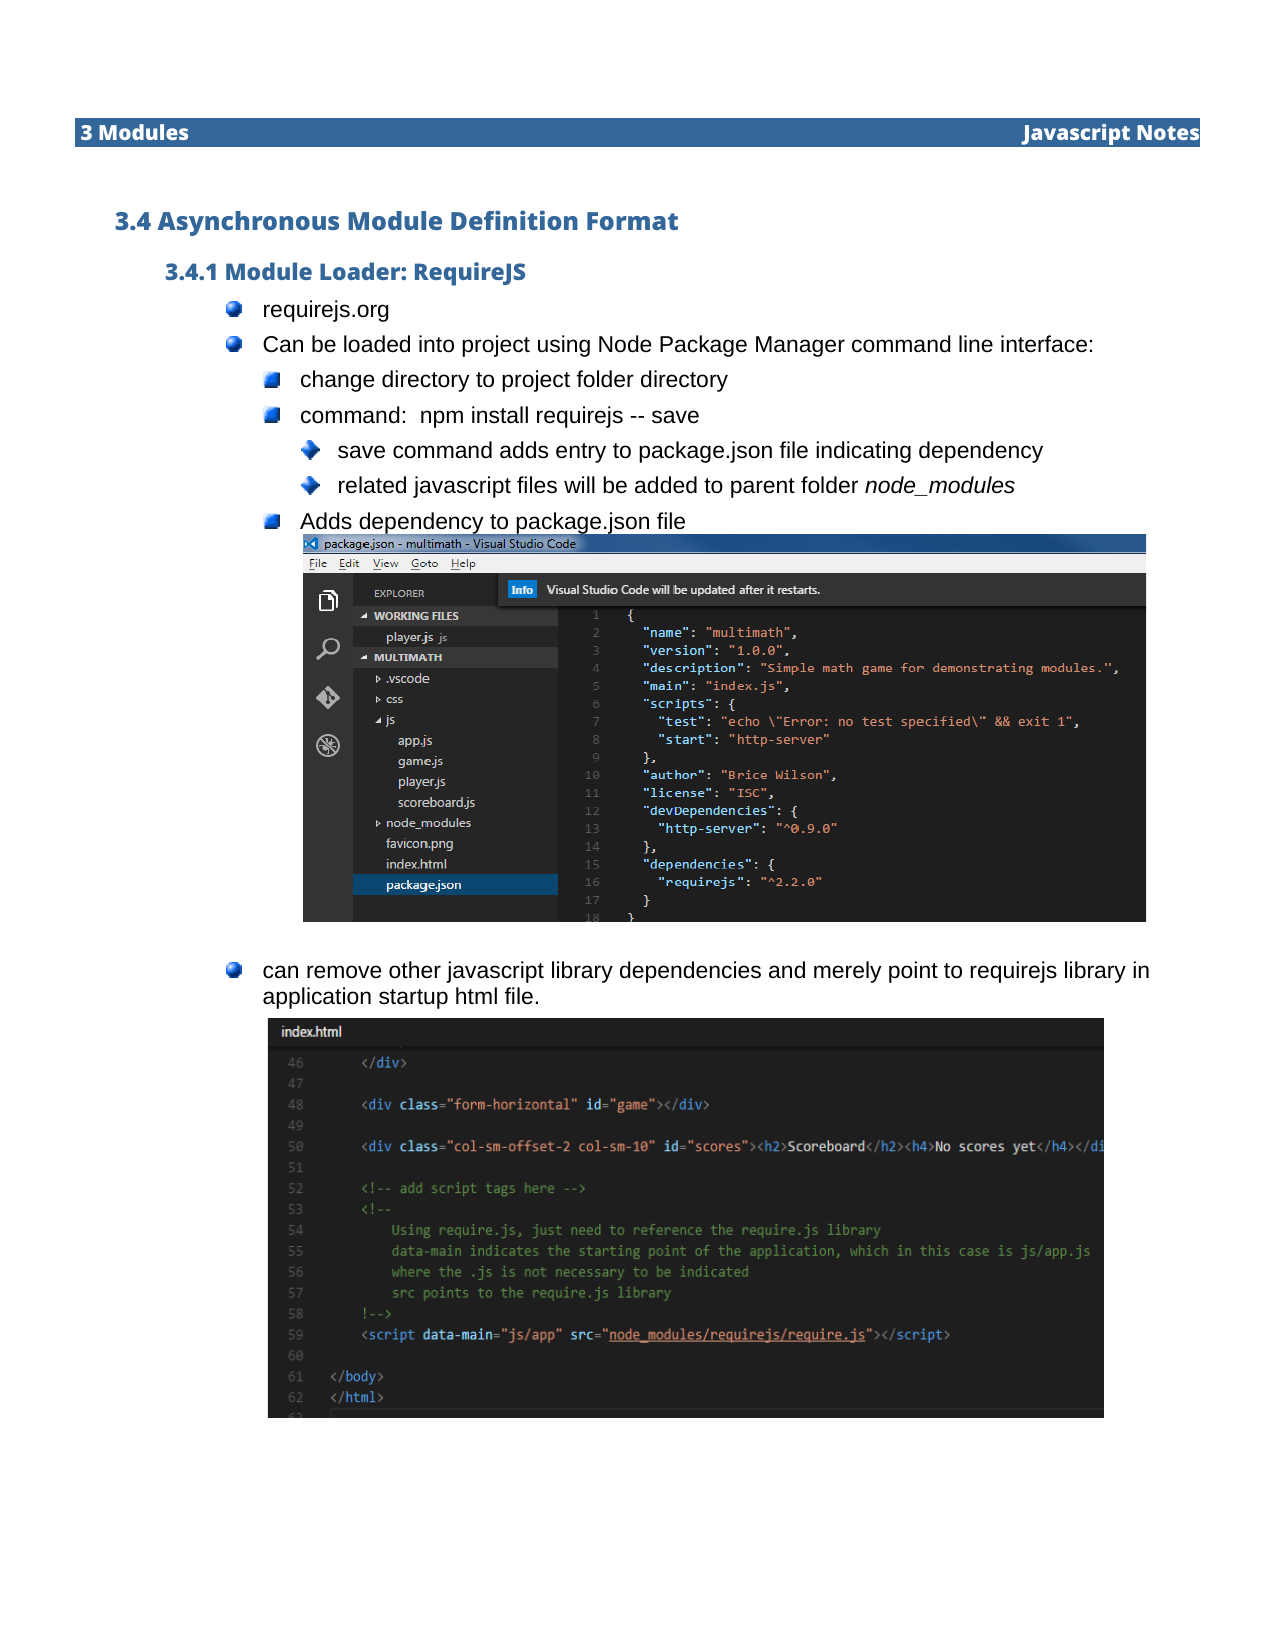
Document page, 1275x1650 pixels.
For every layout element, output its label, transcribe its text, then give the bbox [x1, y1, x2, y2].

list change directory to project folder directory [262, 366, 1200, 393]
picture [263, 513, 280, 529]
subtitle Asynchronous Module Definition Format [75, 203, 1200, 238]
picture [226, 962, 242, 978]
picture [263, 371, 280, 388]
list requirejs.org [225, 296, 1200, 322]
picture [226, 301, 242, 317]
picture [267, 1018, 1104, 1155]
list save command adds entry to package.json file indicating dependency [300, 437, 1200, 463]
list related javascript files will be added to parent folder node_modules [300, 472, 1200, 499]
picture [226, 336, 242, 352]
list Adds dependency to package.json file [262, 508, 1200, 534]
list command: npm install requirejs -- save [262, 402, 1200, 428]
picture [301, 476, 320, 495]
picture [301, 440, 320, 460]
list can remove other javascript library dependencies and merely point to requirejs library in application startup html file. [225, 957, 1200, 1009]
subtitle Module Loader: RequireJS [75, 256, 1200, 287]
list Can be loaded into project using Node Package Manager command line interface: [225, 331, 1200, 357]
picture [263, 406, 280, 423]
